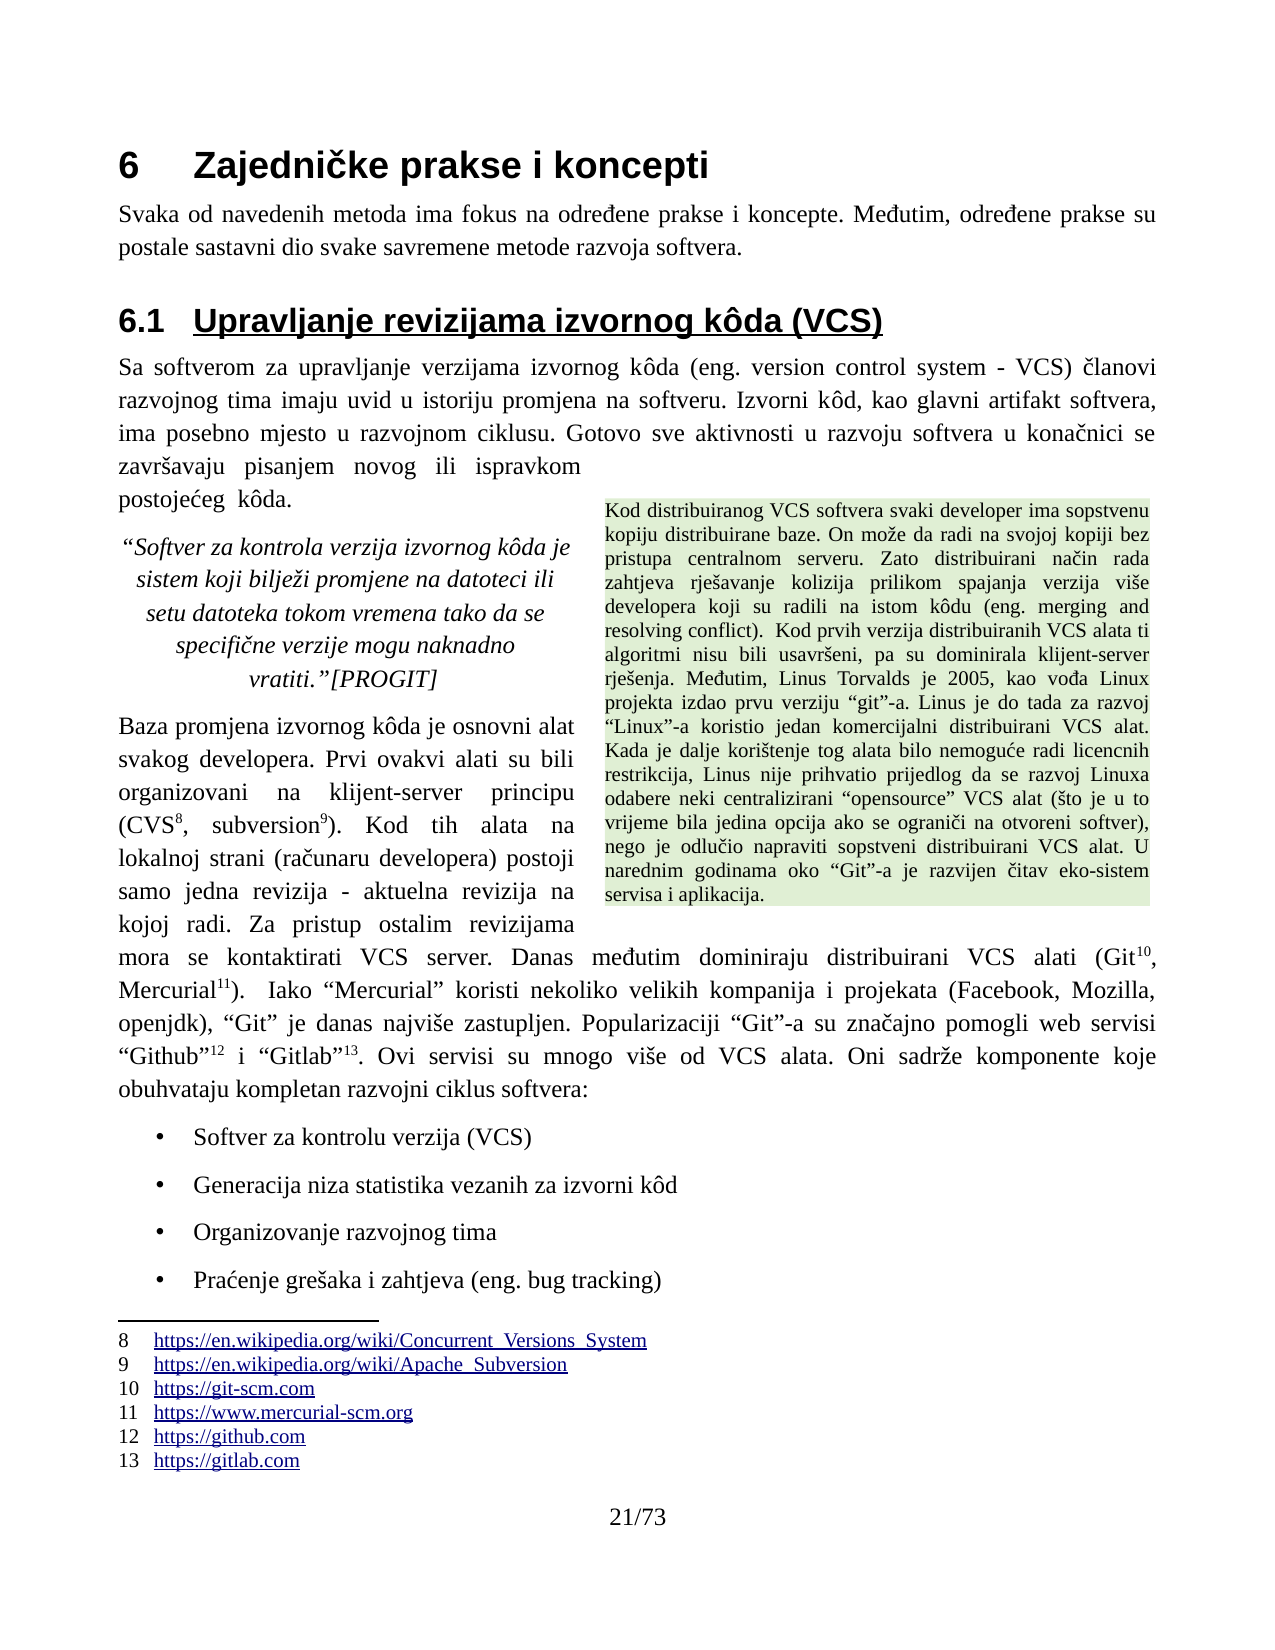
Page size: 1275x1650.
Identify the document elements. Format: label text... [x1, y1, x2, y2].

list Softver za kontrolu verzija (VCS) [156, 1122, 1157, 1151]
list Generacija niza statistika vezanih za izvorni kôd [156, 1170, 1157, 1198]
text https://github.com [118, 1424, 1157, 1448]
text https://git-scm.com [118, 1376, 1157, 1400]
text “Softver za kontrola verzija izvornog kôda je sistem koji bilježi promjene na datoteci ili setu datoteka tokom vremena tako da se specifične verzije mogu naknadno vratiti.”[PROGIT] [118, 532, 604, 692]
text https://en.wikipedia.org/wiki/Concurrent_Versions_System [118, 1327, 1157, 1352]
text https://en.wikipedia.org/wiki/Apache_Subversion [118, 1352, 1157, 1376]
text https://gitlab.com [118, 1448, 1157, 1472]
text Baza promjena izvornog kôda je osnovni alat svakog developera. Prvi ovakvi alati su bili organizovani na klijent-server principu (CVS, subversion). Kod tih alata na lokalnoj strani (računaru developera) postoji samo jedna revizija - aktuelna revizija na kojoj radi. Za pristup ostalim revizijama mora se kontaktirati VCS server. Danas međutim dominiraju distribuirani VCS alati (Git, Mercurial). Iako “Mercurial” koristi nekoliko velikih kompanija i projekata (Facebook, Mozilla, openjdk), “Git” je danas najviše zastupljen. Popularizaciji “Git”-a su značajno pomogli web servisi “Github” i “Gitlab”. Ovi servisi su mnogo više od VCS alata. Oni sadrže komponente koje obuhvataju kompletan razvojni ciklus softvera: [118, 711, 1157, 1103]
text https://www.mercurial-scm.org [118, 1400, 1157, 1424]
text Svaka od navedenih metoda ima fokus na određene prakse i koncepte. Međutim, određene prakse su postale sastavni dio svake savremene metode razvoja softvera. [118, 199, 1157, 261]
text Sa softverom za upravljanje verzijama izvornog kôda (eng. version control system - VCS) članovi razvojnog tima imaju uvid u istoriju promjena na softveru. Izvorni kôd, kao glavni artifakt softvera, ima posebno mjesto u razvojnom ciklusu. Gotovo sve aktivnosti u razvoju softvera u konačnici se završavaju pisanjem novog ili ispravkom postojećeg kôda. [118, 352, 1157, 513]
list Organizovanje razvojnog tima [156, 1217, 1157, 1246]
subtitle Zajedničke prakse i koncepti [118, 143, 1157, 187]
subtitle Upravljanje revizijama izvornog kôda (VCS) [118, 301, 1157, 339]
list Praćenje grešaka i zahtjeva (eng. bug tracking) [156, 1265, 1157, 1294]
